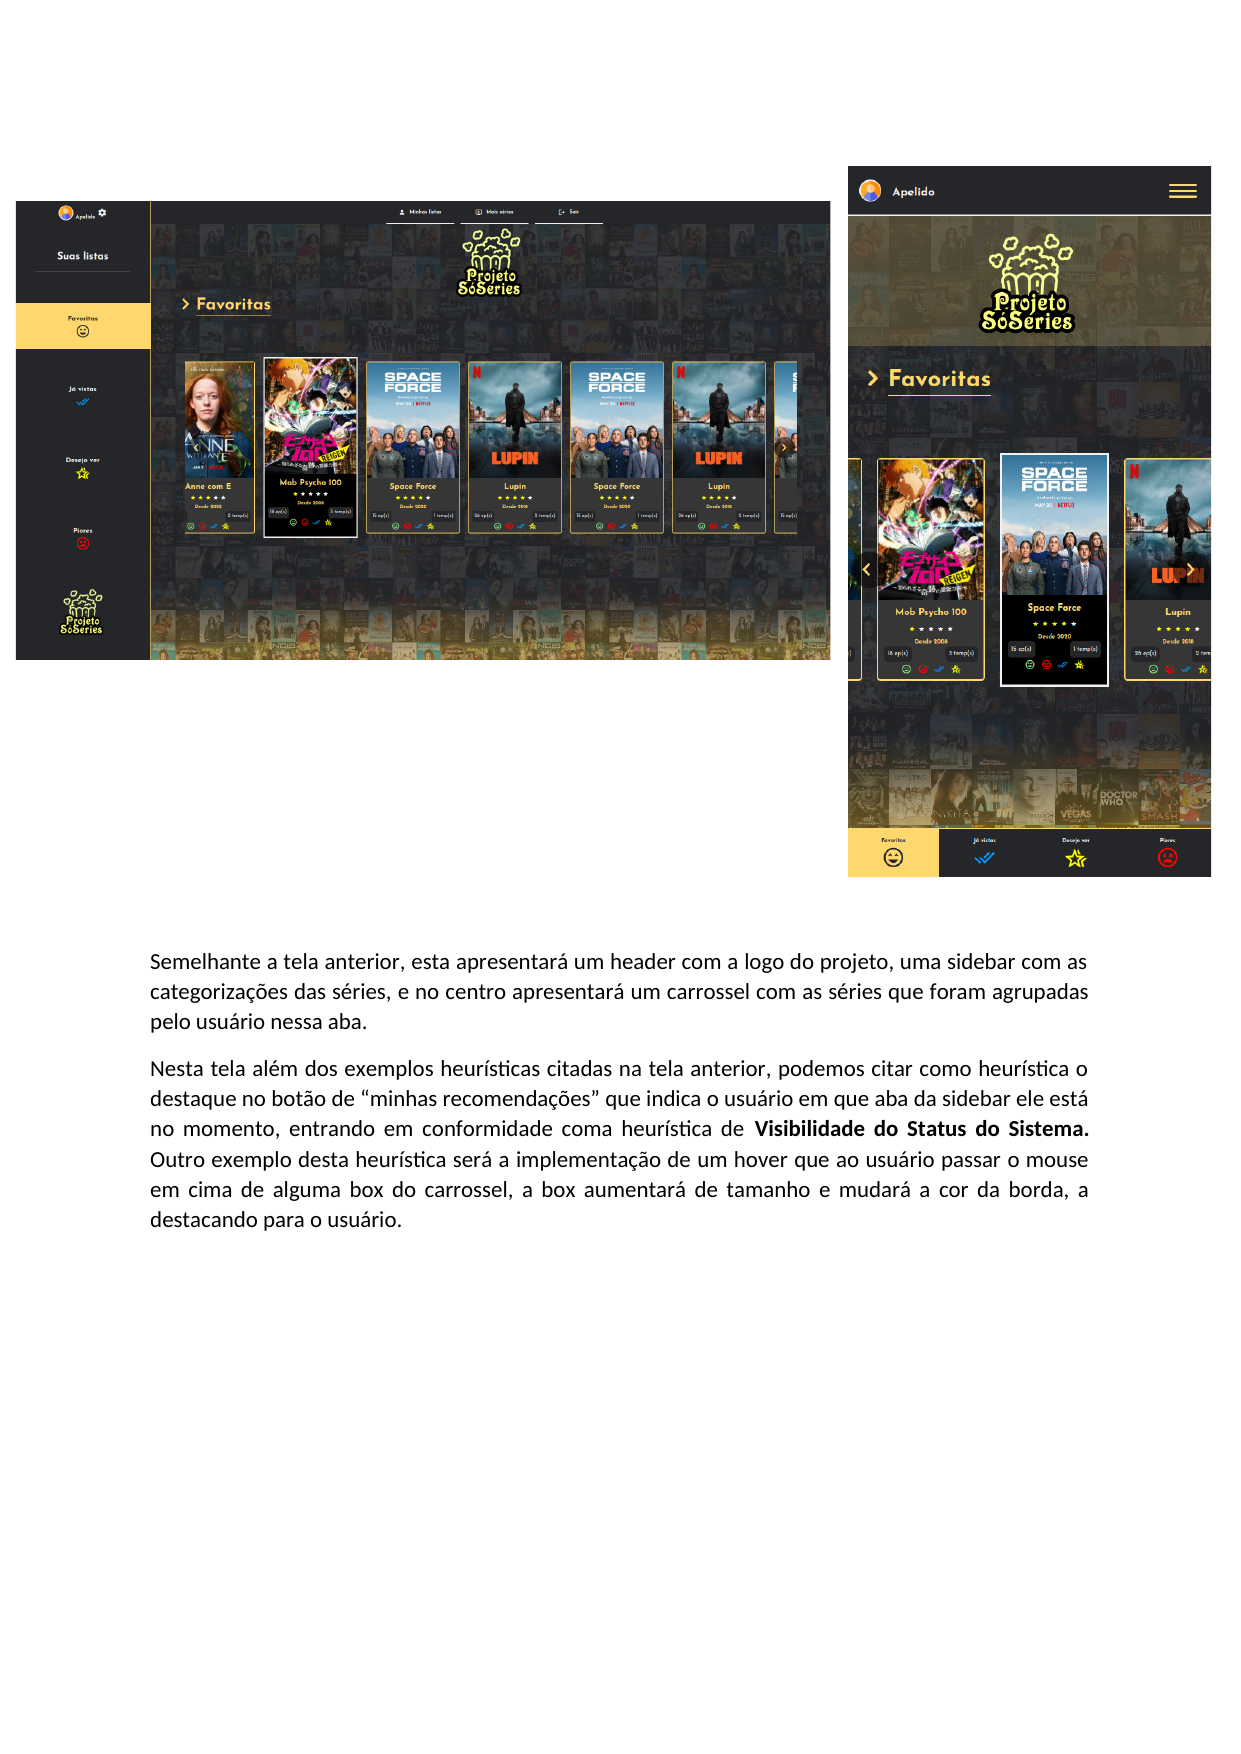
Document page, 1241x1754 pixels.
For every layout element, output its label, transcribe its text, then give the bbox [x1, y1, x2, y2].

text Semelhante a tela anterior, esta apresentará um header com a logo do projeto, uma sidebar com as categorizações das séries, e no centro apresentará um carrossel com as séries que foram agrupadas pelo usuário nessa aba. [150, 947, 1090, 1035]
text Nesta tela além dos exemplos heurísticas citadas na tela anterior, podemos citar como heurística o destaque no botão de “minhas recomendações” que indica o usuário em que aba da sidebar ele está no momento, entrando em conformidade coma heurística de Visibilidade do Status do Sistema. Outro exemplo desta heurística será a implementação de um hover que ao usuário passar o mouse em cima de alguma box do carrossel, a box aumentará de tamanho e mudará a cor da borda, a destacando para o usuário. [150, 1054, 1090, 1233]
picture [848, 166, 1212, 877]
picture [15, 201, 831, 660]
